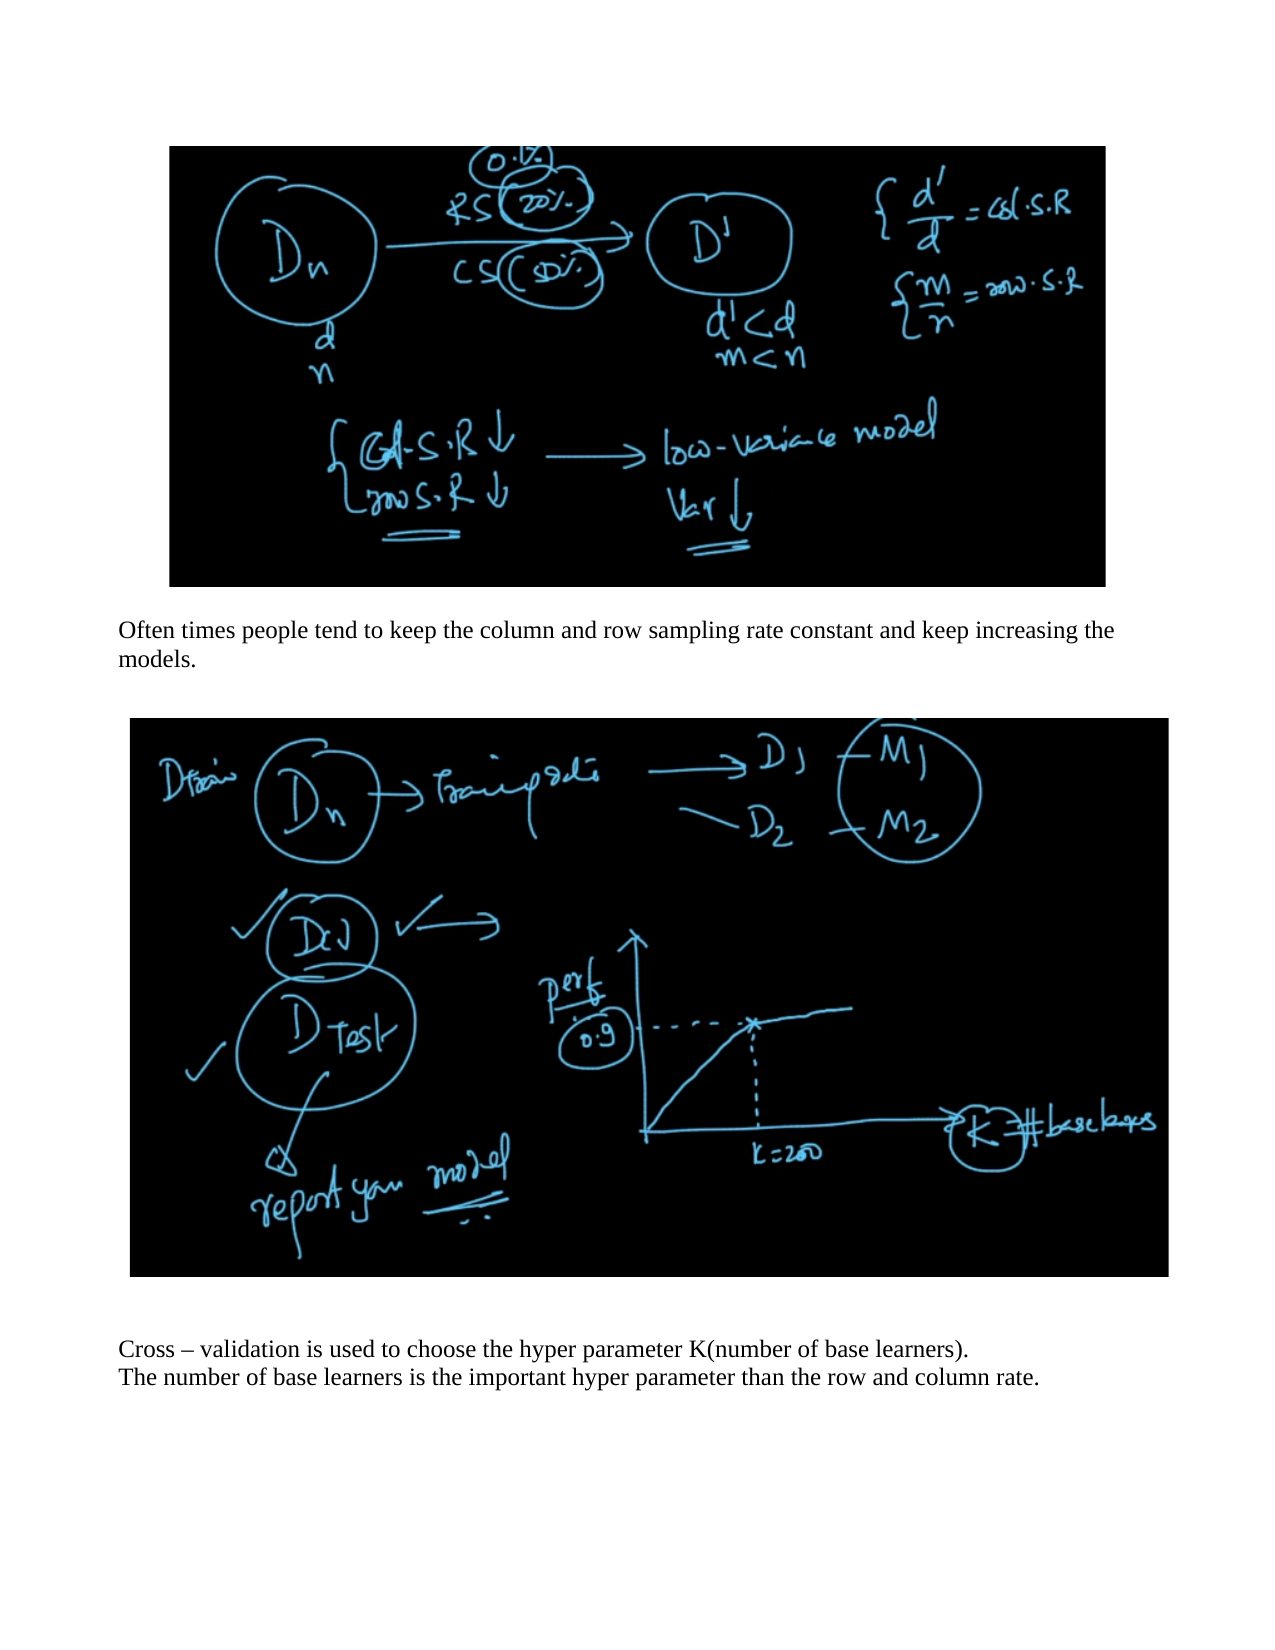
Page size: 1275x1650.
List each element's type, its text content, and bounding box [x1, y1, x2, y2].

picture [169, 146, 1106, 587]
text Cross – validation is used to choose the hyper parameter K(number of base learners). [118, 1334, 1157, 1362]
text Often times people tend to keep the column and row sampling rate constant and keep increasing the models. [118, 616, 1157, 673]
picture [129, 718, 1169, 1277]
text The number of base learners is the important hyper parameter than the row and column rate. [118, 1362, 1157, 1391]
